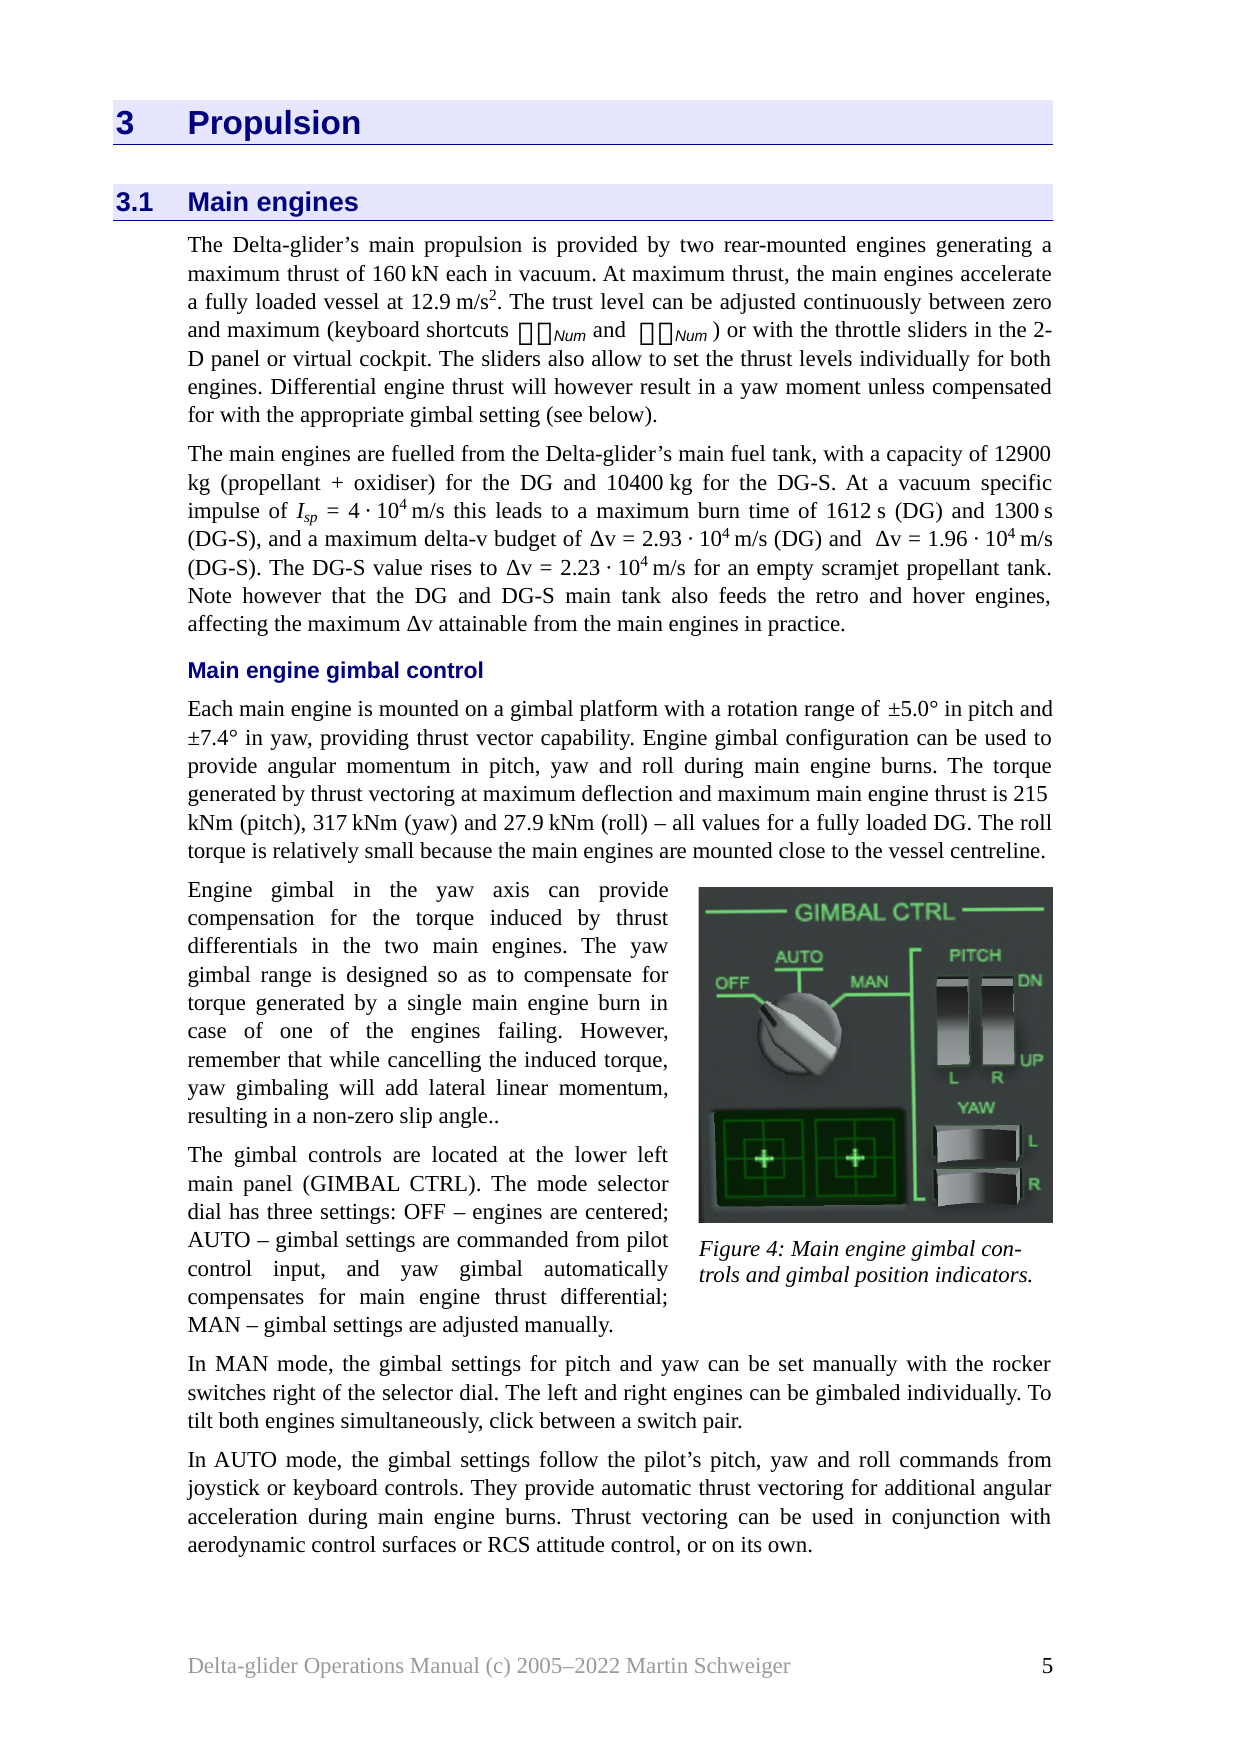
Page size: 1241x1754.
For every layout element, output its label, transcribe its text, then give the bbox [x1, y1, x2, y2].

subtitle Main engine gimbal control [187, 657, 1053, 683]
text The Delta-glider’s main propulsion is provided by two rear-mounted engines generating a maximum thrust of 160 kN each in vacuum. At maximum thrust, the main engines accelerate a fully loaded vessel at 12.9 m/s2. The trust level can be adjusted continuously between zero and maximum (keyboard shortcuts Num and Num ) or with the throttle sliders in the 2-D panel or virtual cockpit. The sliders also allow to set the thrust levels individually for both engines. Differential engine thrust will however result in a yaw moment unless compensated for with the appropriate gimbal setting (see below). [187, 230, 1053, 428]
text Each main engine is mounted on a gimbal platform with a rotation range of ±5.0° in pitch and ±7.4° in yaw, providing thrust vector capability. Engine gimbal configuration can be used to provide angular momentum in pitch, yaw and roll during main engine burns. The torque generated by thrust vectoring at maximum deflection and maximum main engine thrust is 215 kNm (pitch), 317 kNm (yaw) and 27.9 kNm (roll) – all values for a fully loaded DG. The roll torque is relatively small because the main engines are mounted close to the vessel centreline. [187, 694, 1053, 864]
text In AUTO mode, the gimbal settings follow the pilot’s pitch, yaw and roll commands from joystick or keyboard controls. They provide automatic thrust vectoring for additional angular acceleration during main engine burns. Thrust vectoring can be used in conjunction with aerodynamic control surfaces or RCS attitude control, or on its own. [187, 1445, 1053, 1558]
picture [698, 887, 1053, 1223]
text In MAN mode, the gimbal settings for pitch and yaw can be set manually with the rocker switches right of the selector dial. The left and right engines can be gimbaled individually. To tilt both engines simultaneously, click between a switch pair. [187, 1349, 1053, 1434]
text The main engines are fuelled from the Delta-glider’s main fuel tank, with a capacity of 12900 kg (propellant + oxidiser) for the DG and 10400 kg for the DG-S. At a vacuum specific impulse of Isp = 4 · 104 m/s this leads to a maximum burn time of 1612 s (DG) and 1300 s (DG-S), and a maximum delta-v budget of Δv = 2.93 · 104 m/s (DG) and Δv = 1.96 · 104 m/s (DG-S). The DG-S value rises to Δv = 2.23 · 104 m/s for an empty scramjet propellant tank. Note however that the DG and DG-S main tank also feeds the retro and hover engines, affecting the maximum Δv attainable from the main engines in practice. [187, 439, 1053, 637]
subtitle Propulsion [113, 100, 1053, 144]
text Figure 4: Main engine gimbal con­trols and gimbal position indicators. [699, 1223, 1053, 1287]
text Engine gimbal in the yaw axis can provide compensation for the torque induced by thrust differentials in the two main engines. The yaw gimbal range is designed so as to compensate for torque generated by a single main engine burn in case of one of the engines failing. However, remember that while cancelling the induced torque, yaw gimbaling will add lateral linear momentum, resulting in a non-zero slip angle.. [187, 874, 1053, 1129]
subtitle Main engines [113, 184, 1053, 220]
text The gimbal controls are located at the lower left main panel (GIMBAL CTRL). The mode selector dial has three settings: OFF – engines are centered; AUTO – gimbal settings are commanded from pilot control input, and yaw gimbal automatically compensates for main engine thrust differential; MAN – gimbal settings are adjusted manually. [187, 1140, 1053, 1338]
